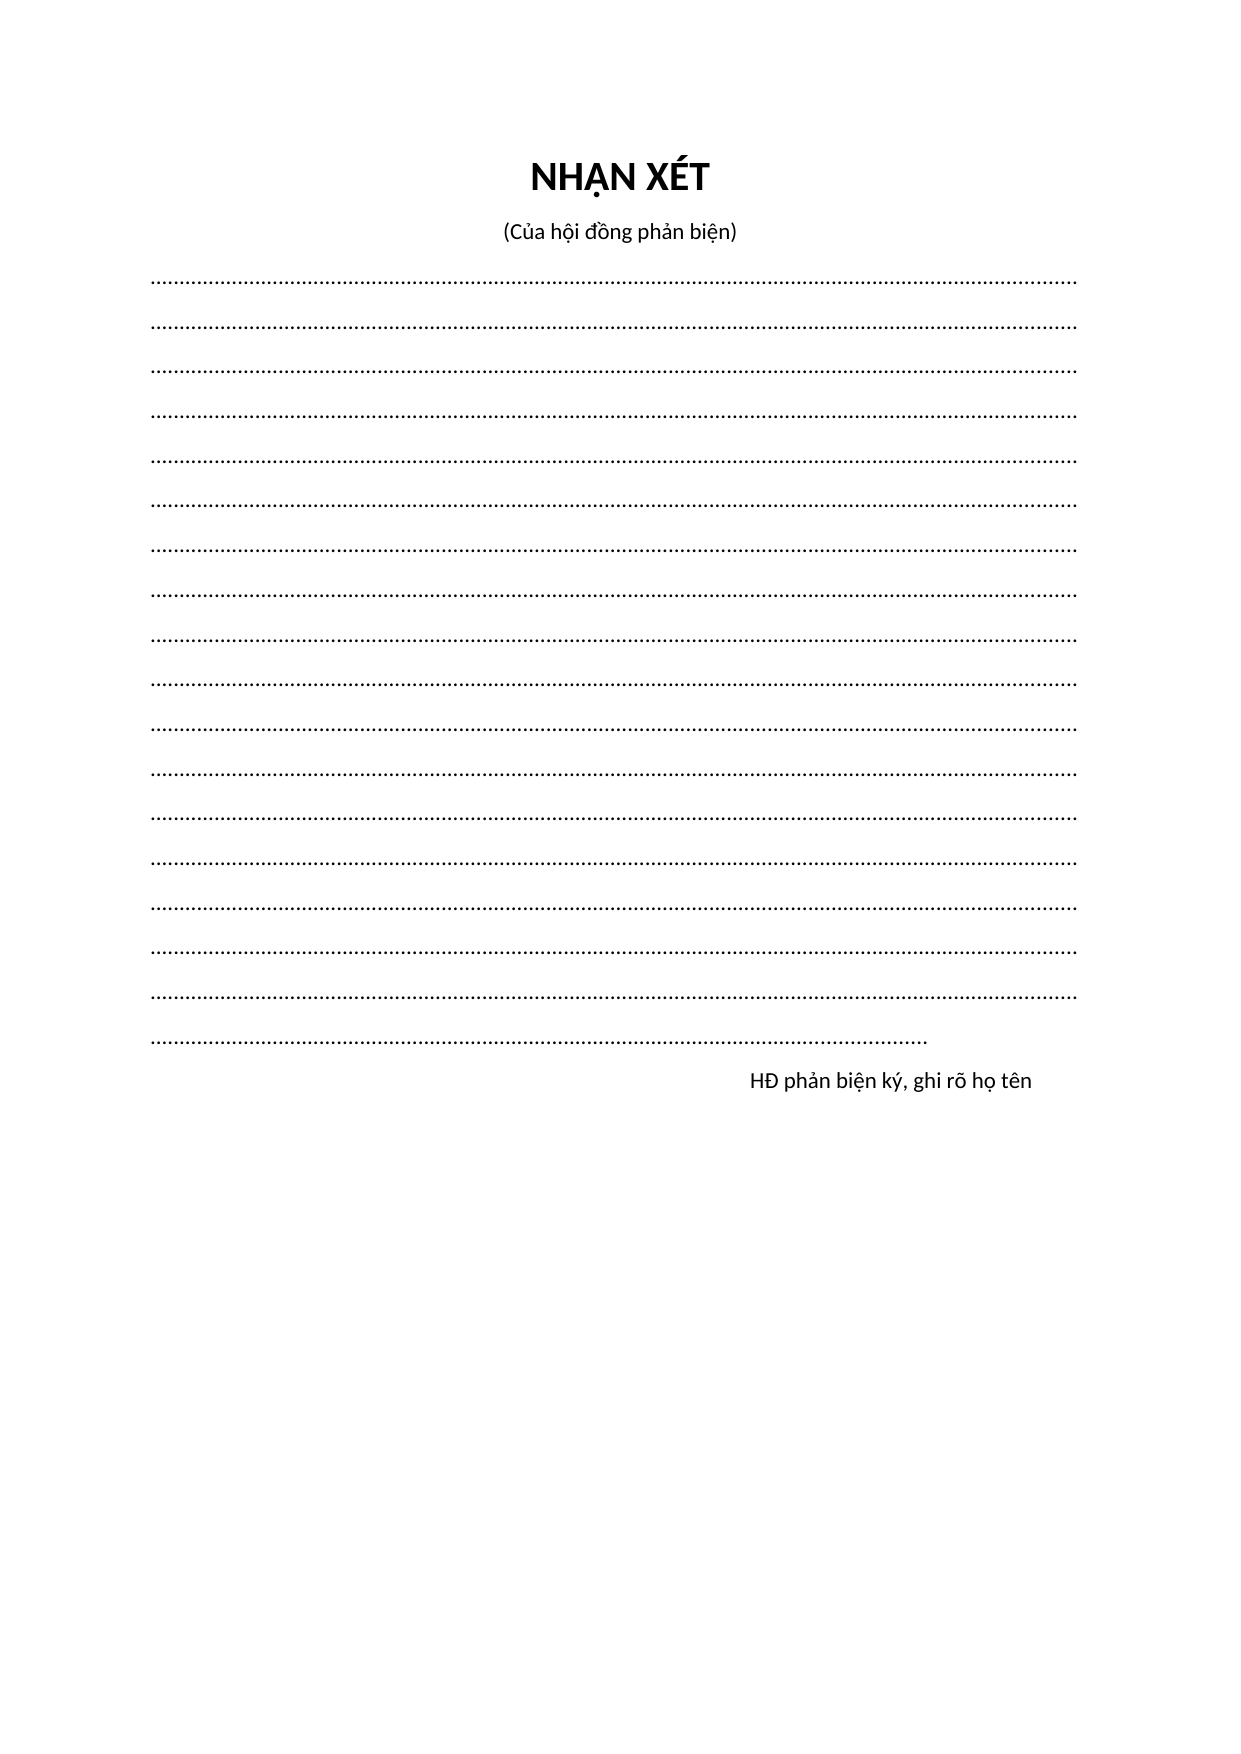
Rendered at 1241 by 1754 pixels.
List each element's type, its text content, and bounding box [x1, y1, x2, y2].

text HĐ phản biện ký, ghi rõ họ tên [675, 1067, 1087, 1094]
text NHẬN XÉT [150, 150, 1090, 201]
text (Của hội đồng phản biện) [150, 217, 1090, 246]
